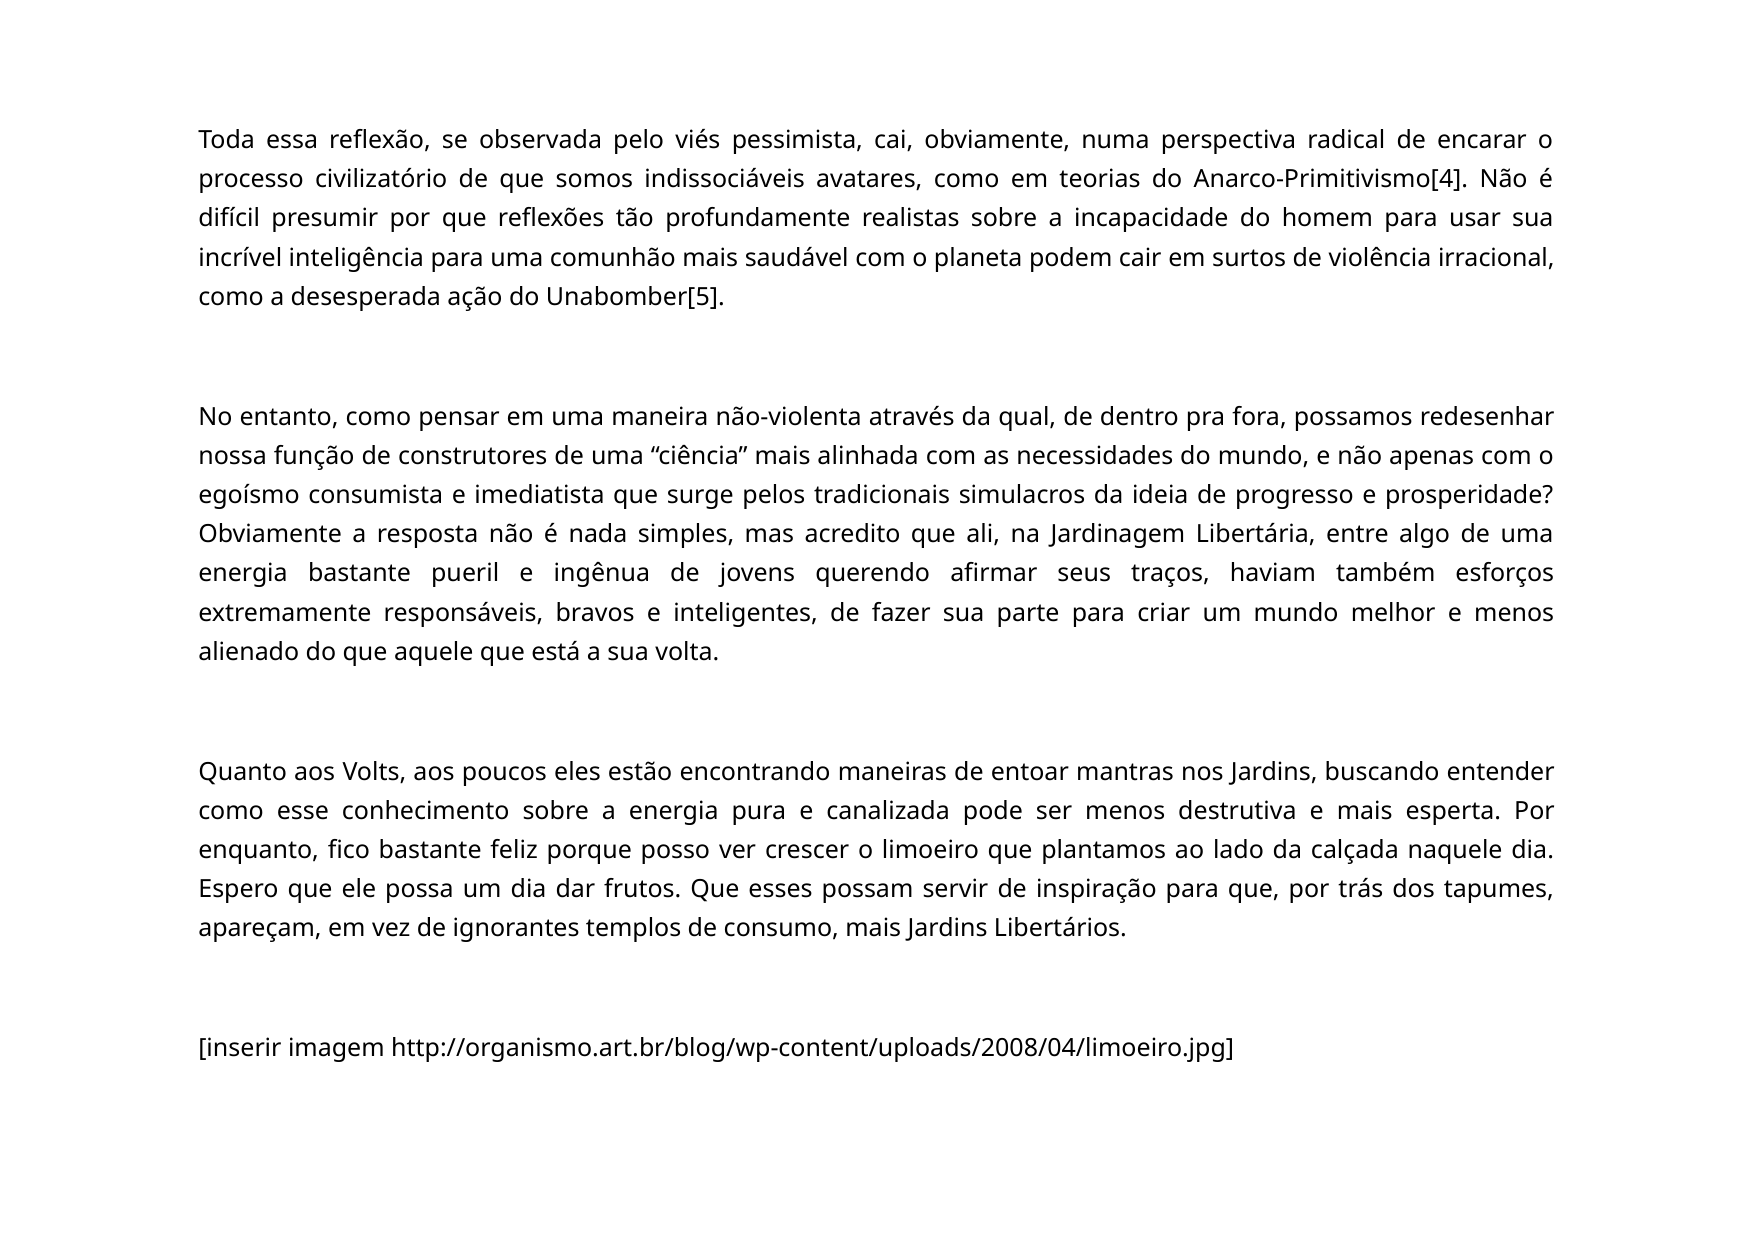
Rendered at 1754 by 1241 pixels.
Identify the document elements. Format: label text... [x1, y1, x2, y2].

text No entanto, como pensar em uma maneira não-violenta através da qual, de dentro pra fora, possamos redesenhar nossa função de construtores de uma “ciência” mais alinhada com as necessidades do mundo, e não apenas com o egoísmo consumista e imediatista que surge pelos tradicionais simulacros da ideia de progresso e prosperidade? Obviamente a resposta não é nada simples, mas acredito que ali, na Jardinagem Libertária, entre algo de uma energia bastante pueril e ingênua de jovens querendo afirmar seus traços, haviam também esforços extremamente responsáveis, bravos e inteligentes, de fazer sua parte para criar um mundo melhor e menos alienado do que aquele que está a sua volta. [198, 398, 1556, 667]
text [inserir imagem http://organismo.art.br/blog/wp-content/uploads/2008/04/limoeiro.jpg] [198, 1030, 1556, 1064]
text Toda essa reflexão, se observada pelo viés pessimista, cai, obviamente, numa perspectiva radical de encarar o processo civilizatório de que somos indissociáveis avatares, como em teorias do Anarco-Primitivismo[4]. Não é difícil presumir por que reflexões tão profundamente realistas sobre a incapacidade do homem para usar sua incrível inteligência para uma comunhão mais saudável com o planeta podem cair em surtos de violência irracional, como a desesperada ação do Unabomber[5]. [198, 122, 1556, 312]
text Quanto aos Volts, aos poucos eles estão encontrando maneiras de entoar mantras nos Jardins, buscando entender como esse conhecimento sobre a energia pura e canalizada pode ser menos destrutiva e mais esperta. Por enquanto, fico bastante feliz porque posso ver crescer o limoeiro que plantamos ao lado da calçada naquele dia. Espero que ele possa um dia dar frutos. Que esses possam servir de inspiração para que, por trás dos tapumes, apareçam, em vez de ignorantes templos de consumo, mais Jardins Libertários. [198, 753, 1556, 944]
